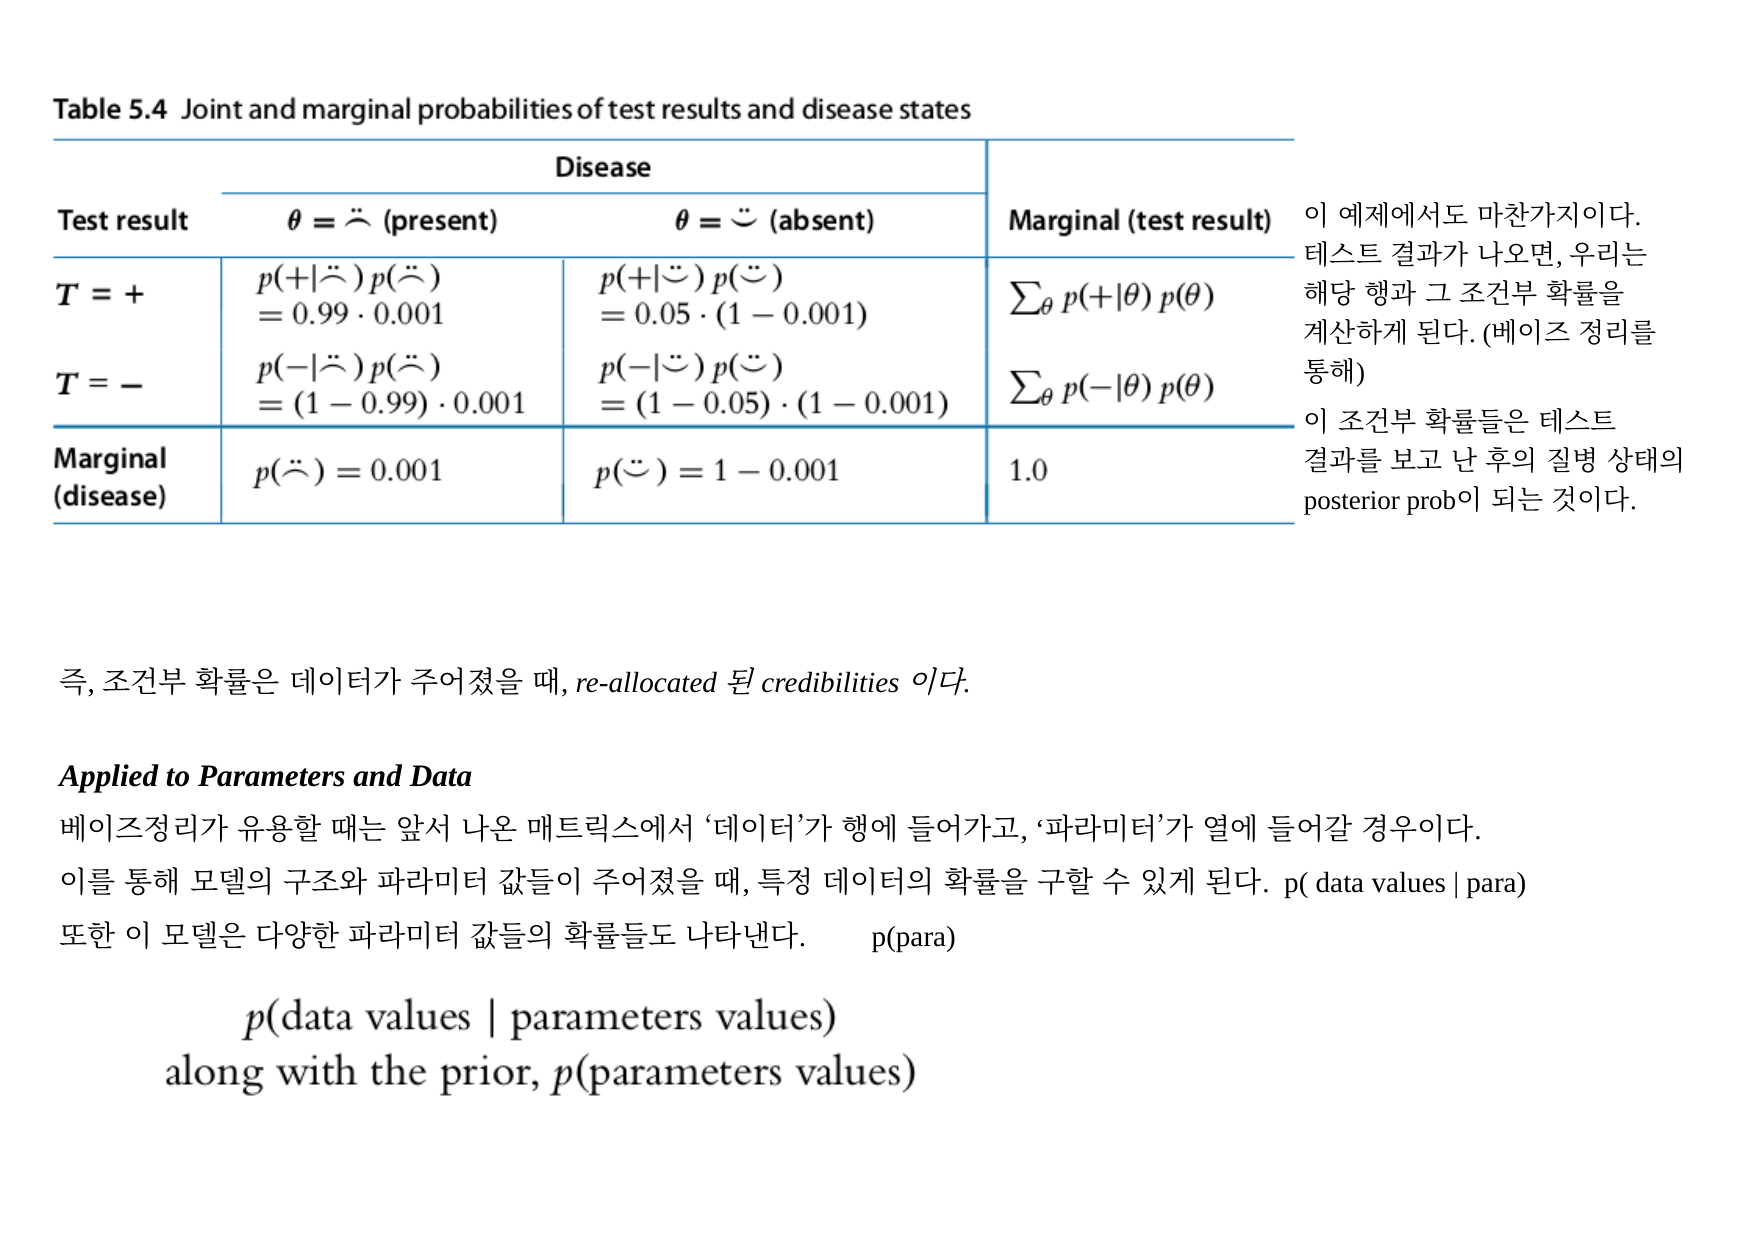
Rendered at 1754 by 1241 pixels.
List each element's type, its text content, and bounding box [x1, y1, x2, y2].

picture [137, 980, 930, 1110]
text 또한 이 모델은 다양한 파라미터 값들의 확률들도 나타낸다. p(para) [59, 913, 1695, 955]
text 즉, 조건부 확률은 데이터가 주어졌을 때, re-allocated 된 credibilities 이다. [59, 658, 1695, 700]
text 이 예제에서도 마찬가지이다. 테스트 결과가 나오면, 우리는 해당 행과 그 조건부 확률을 계산하게 된다. (베이즈 정리를 통해) [1304, 194, 1695, 389]
text 이 조건부 확률들은 테스트 결과를 보고 난 후의 질병 상태의 posterior prob이 되는 것이다. [1304, 401, 1695, 518]
picture [44, 83, 1304, 534]
text Applied to Parameters and Data [59, 758, 1695, 794]
text 이를 통해 모델의 구조와 파라미터 값들이 주어졌을 때, 특정 데이터의 확률을 구할 수 있게 된다. p( data values | para) [59, 859, 1695, 901]
text 베이즈정리가 유용할 때는 앞서 나온 매트릭스에서 ‘데이터’가 행에 들어가고, ‘파라미터’가 열에 들어갈 경우이다. [59, 806, 1695, 847]
